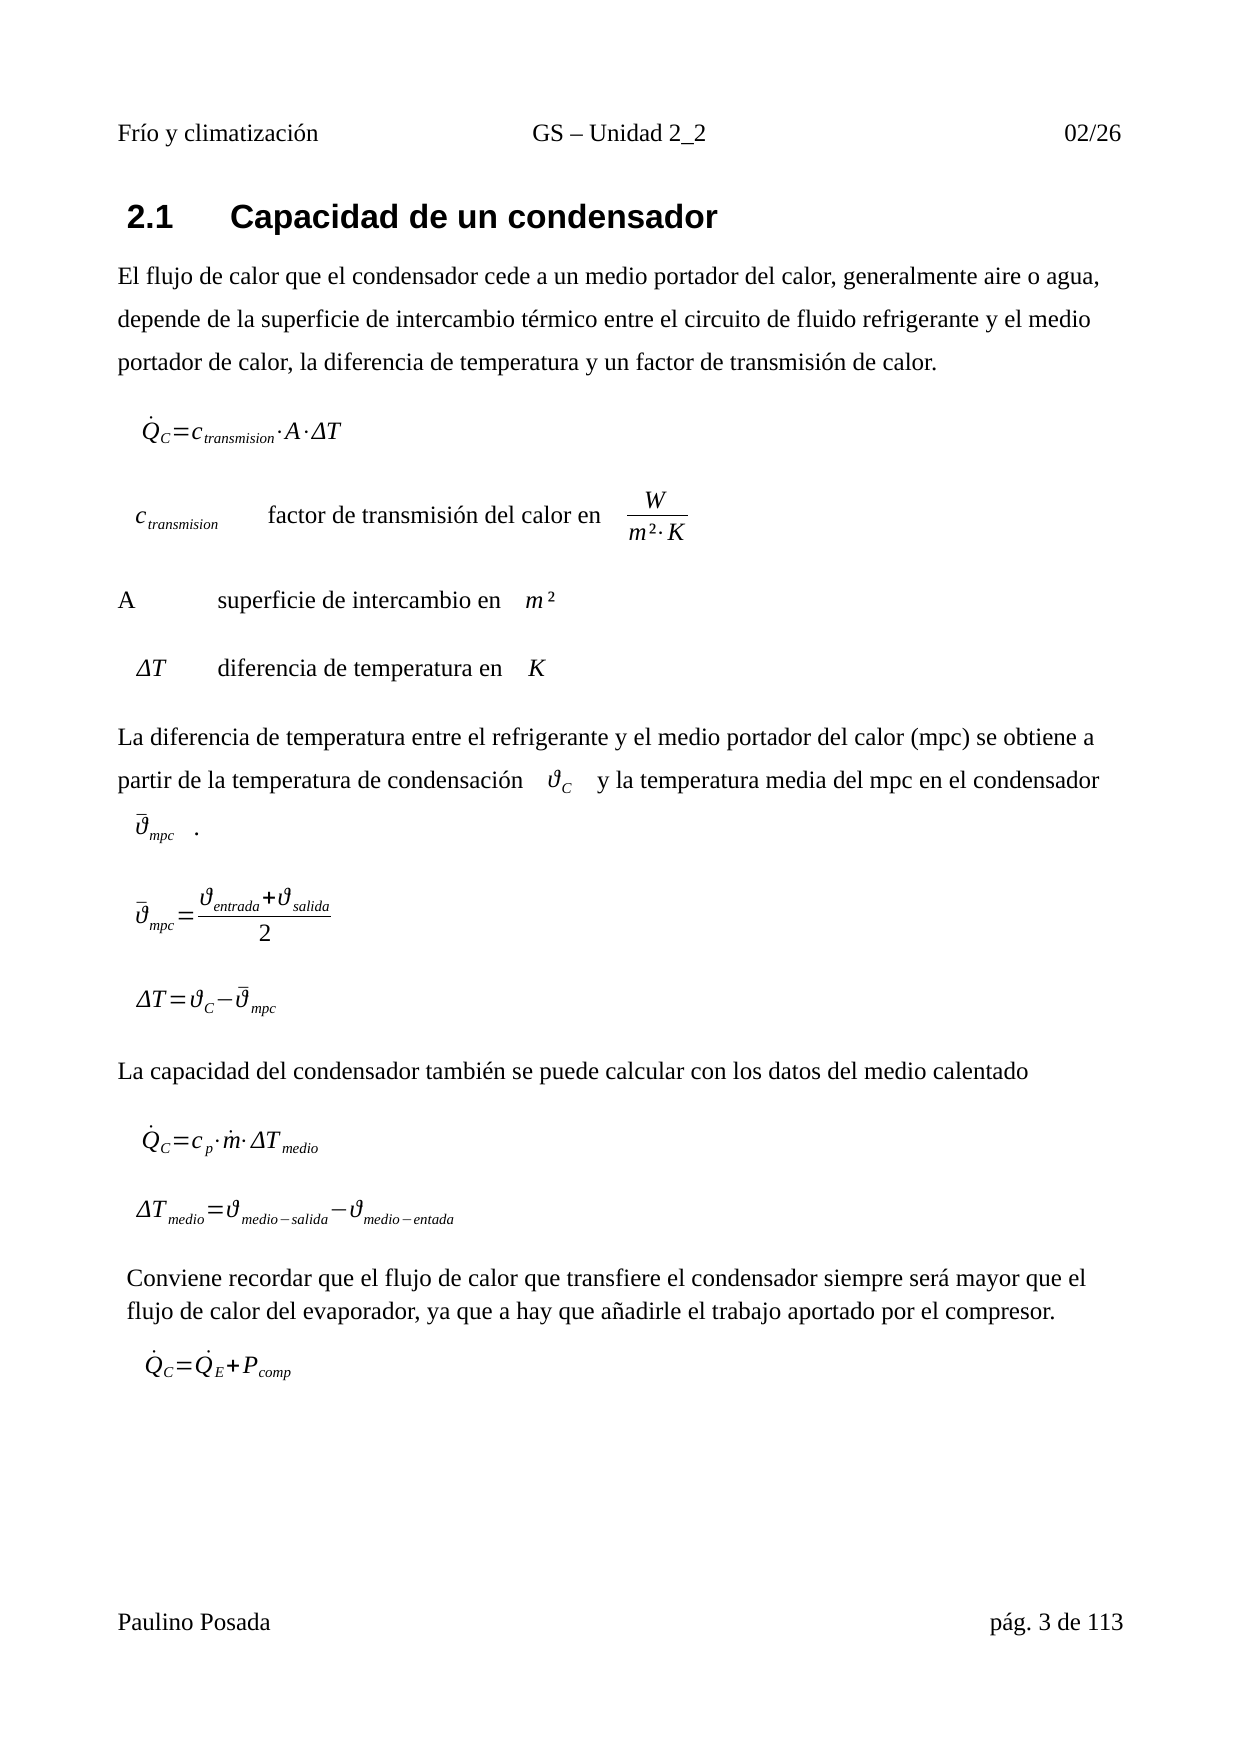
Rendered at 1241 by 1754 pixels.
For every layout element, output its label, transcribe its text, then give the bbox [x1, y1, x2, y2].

text La diferencia de temperatura entre el refrigerante y el medio portador del calor (mpc) se obtiene a partir de la temperatura de condensación y la temperatura media del mpc en el condensador . [117, 722, 1123, 844]
subtitle Capacidad de un condensador [117, 197, 1123, 236]
text A superficie de intercambio en [117, 585, 1123, 614]
text El flujo de calor que el condensador cede a un medio portador del calor, generalmente aire o agua, depende de la superficie de intercambio térmico entre el circuito de fluido refrigerante y el medio portador de calor, la diferencia de temperatura y un factor de transmisión de calor. [117, 261, 1123, 376]
text factor de transmisión del calor en [117, 487, 1123, 546]
text diferencia de temperatura en [117, 653, 1123, 682]
text Conviene recordar que el flujo de calor que transfiere el condensador siempre será mayor que el flujo de calor del evaporador, ya que a hay que añadirle el trabajo aportado por el compresor. [126, 1263, 1123, 1324]
text La capacidad del condensador también se puede calcular con los datos del medio calentado [117, 1056, 1123, 1085]
